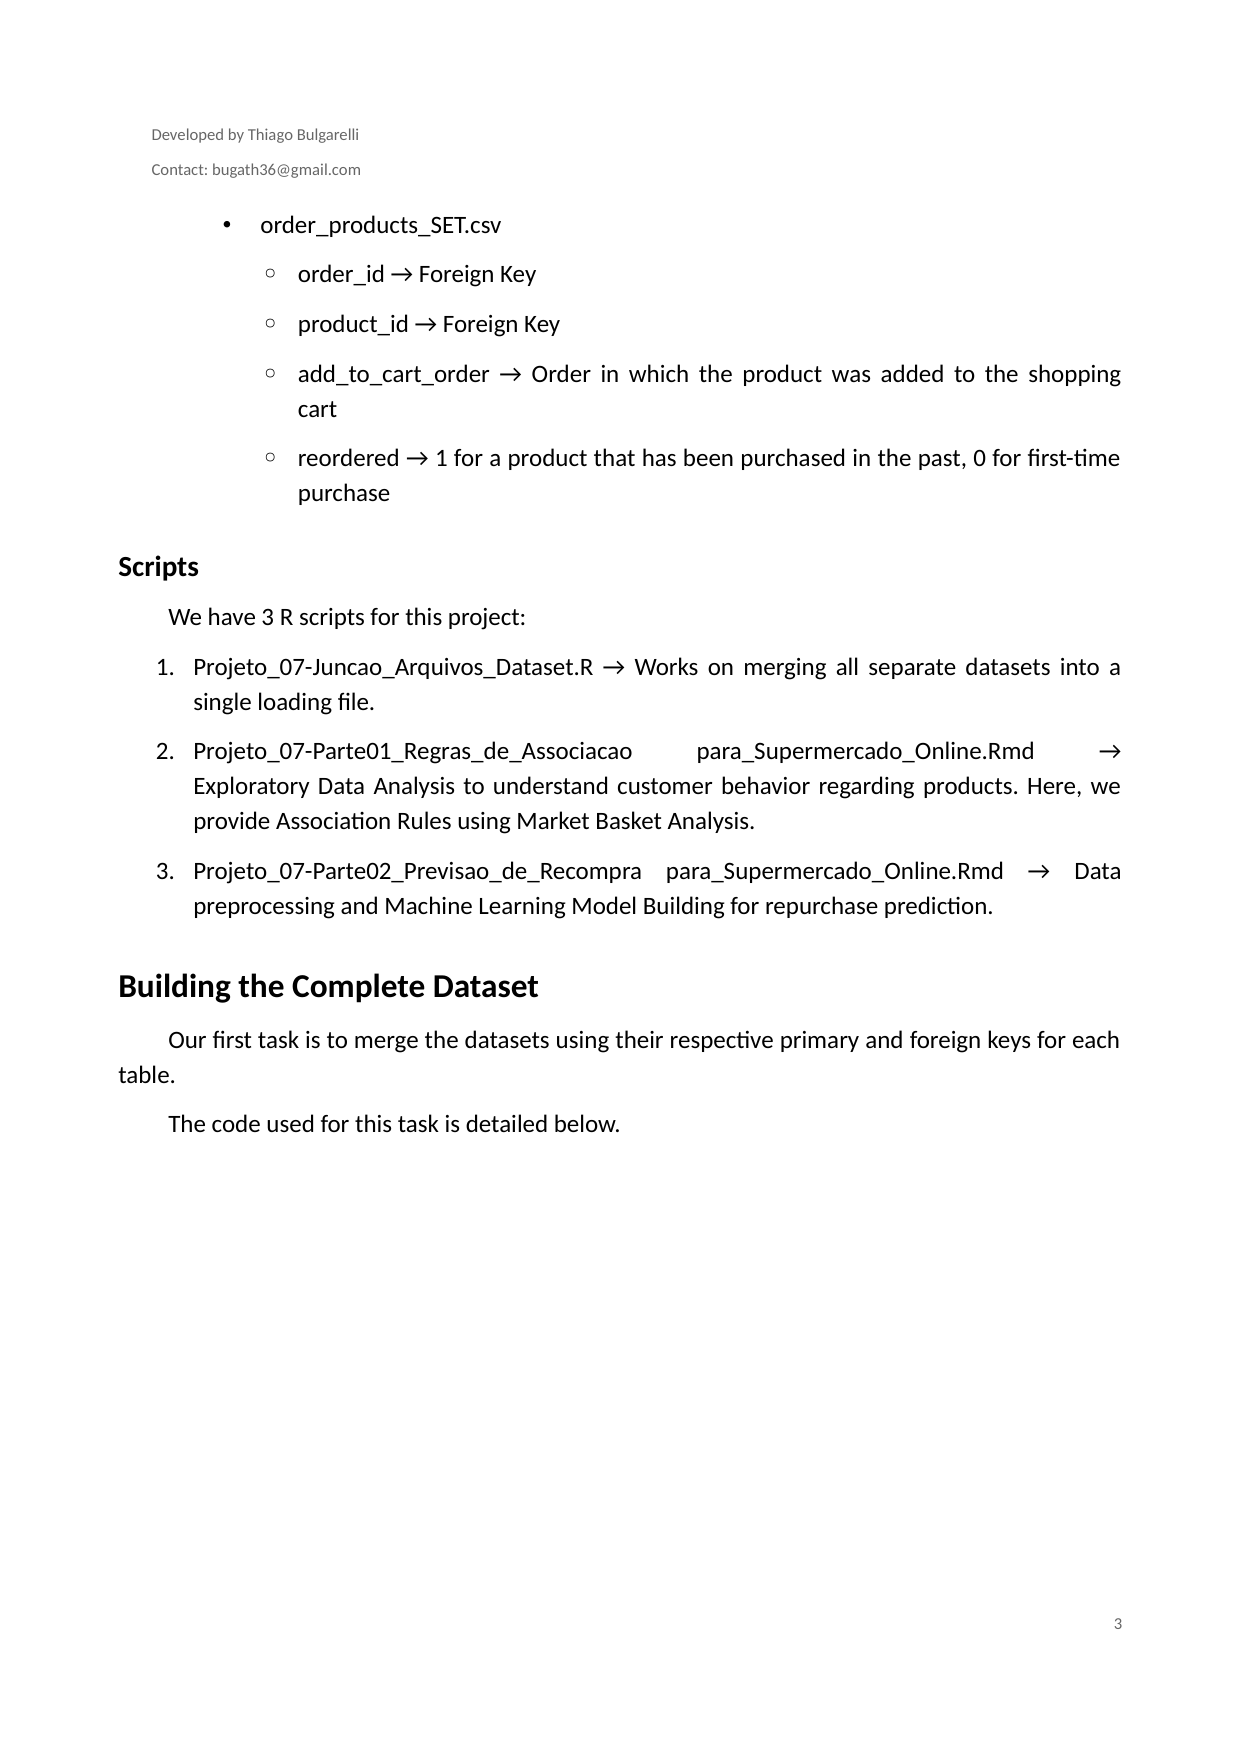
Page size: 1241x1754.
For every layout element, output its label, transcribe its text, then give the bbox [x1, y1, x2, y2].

text Our first task is to merge the datasets using their respective primary and foreign keys for each table. [118, 1024, 1122, 1089]
text We have 3 R scripts for this project: [118, 601, 1122, 632]
subtitle Building the Complete Dataset [118, 964, 1122, 1005]
list Projeto_07-Parte01_Regras_de_Associacao para_Supermercado_Online.Rmd → Exploratory Data Analysis to understand customer behavior regarding products. Here, we provide Association Rules using Market Basket Analysis. [156, 735, 1122, 836]
list reordered → 1 for a product that has been purchased in the past, 0 for first-time purchase [260, 442, 1122, 508]
list order_id → Foreign Key [260, 259, 1122, 289]
list Projeto_07-Parte02_Previsao_de_Recompra para_Supermercado_Online.Rmd → Data preprocessing and Machine Learning Model Building for repurchase prediction. [156, 855, 1122, 921]
text The code used for this task is detailed below. [118, 1108, 1122, 1139]
list order_products_SET.csv [223, 209, 1122, 239]
list Projeto_07-Juncao_Arquivos_Dataset.R → Works on merging all separate datasets into a single loading file. [156, 651, 1122, 716]
list product_id → Foreign Key [260, 308, 1122, 339]
list add_to_cart_order → Order in which the product was added to the shopping cart [260, 358, 1122, 423]
subtitle Scripts [118, 548, 1122, 583]
